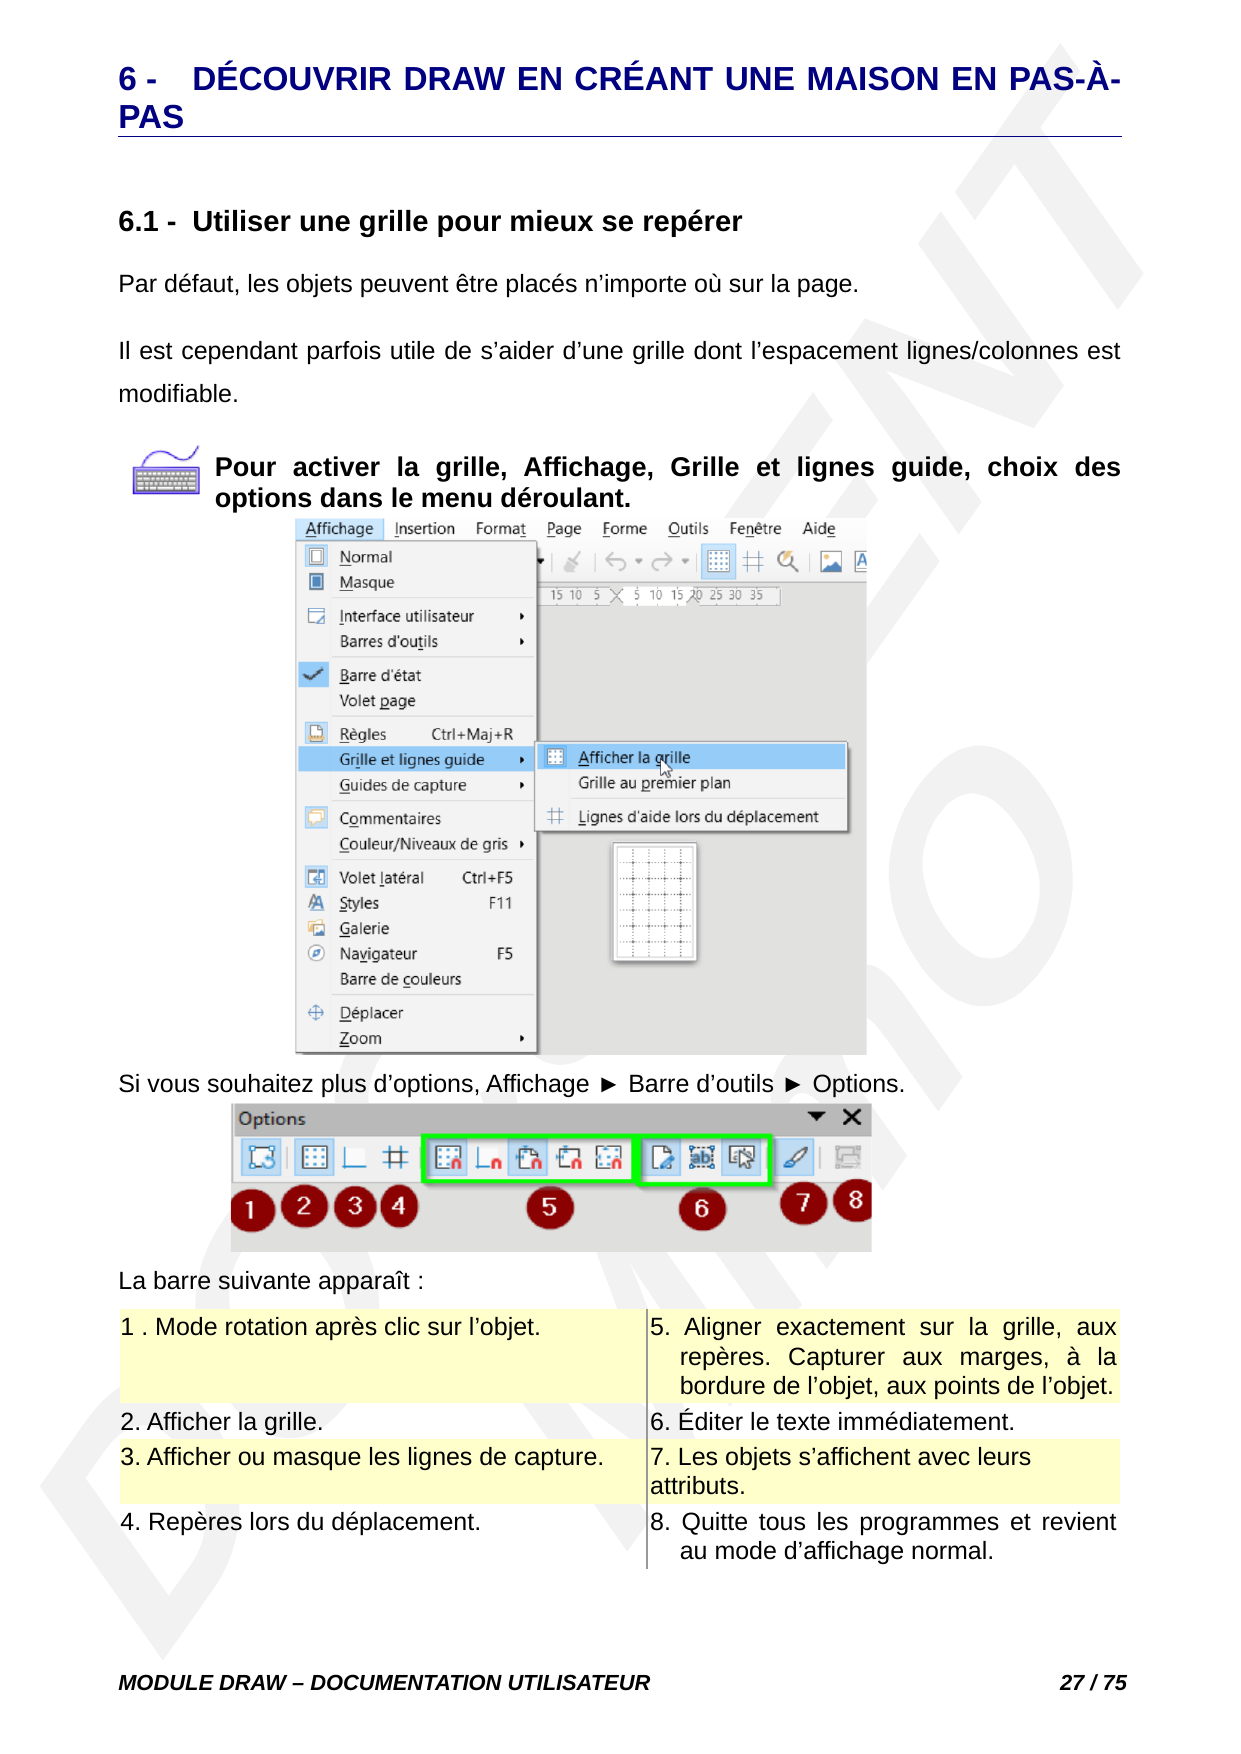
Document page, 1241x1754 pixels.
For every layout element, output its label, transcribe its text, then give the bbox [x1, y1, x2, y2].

subtitle Découvrir Draw en créant une maison en pas-à-pas [118, 59, 1122, 136]
text La barre suivante apparaît : [118, 1136, 1122, 1295]
table_header 5. Aligner exactement sur la grille, aux repères. Capturer aux marges, à la bordure de l’objet, aux points de l’objet. [648, 1309, 1120, 1403]
text Il est cependant parfois utile de s’aider d’une grille dont l’espacement lignes/colonnes est modifiable. [118, 336, 1122, 408]
text Par défaut, les objets peuvent être placés n’importe où sur la page. [118, 269, 1122, 298]
picture [295, 518, 867, 1055]
table_cell 8. Quitte tous les programmes et revient au mode d’affichage normal. [648, 1504, 1120, 1568]
table_cell 4. Repères lors du déplacement. [120, 1504, 646, 1568]
table_cell 6. Éditer le texte immédiatement. [648, 1404, 1120, 1439]
table_header 1 . Mode rotation après clic sur l’objet. [120, 1309, 646, 1403]
table_cell 3. Afficher ou masque les lignes de capture. [120, 1439, 646, 1504]
subtitle Utiliser une grille pour mieux se repérer [118, 204, 1122, 237]
table_cell 7. Les objets s’affichent avec leurs attributs. [648, 1439, 1120, 1504]
text Si vous souhaitez plus d’options, Affichage ► Barre d’outils ► Options. [118, 537, 1122, 1097]
picture [128, 434, 203, 509]
picture [230, 1103, 872, 1252]
text Pour activer la grille, Affichage, Grille et lignes guide, choix des options dans le menu déroulant. [118, 451, 1122, 514]
table_cell 2. Afficher la grille. [120, 1404, 646, 1439]
